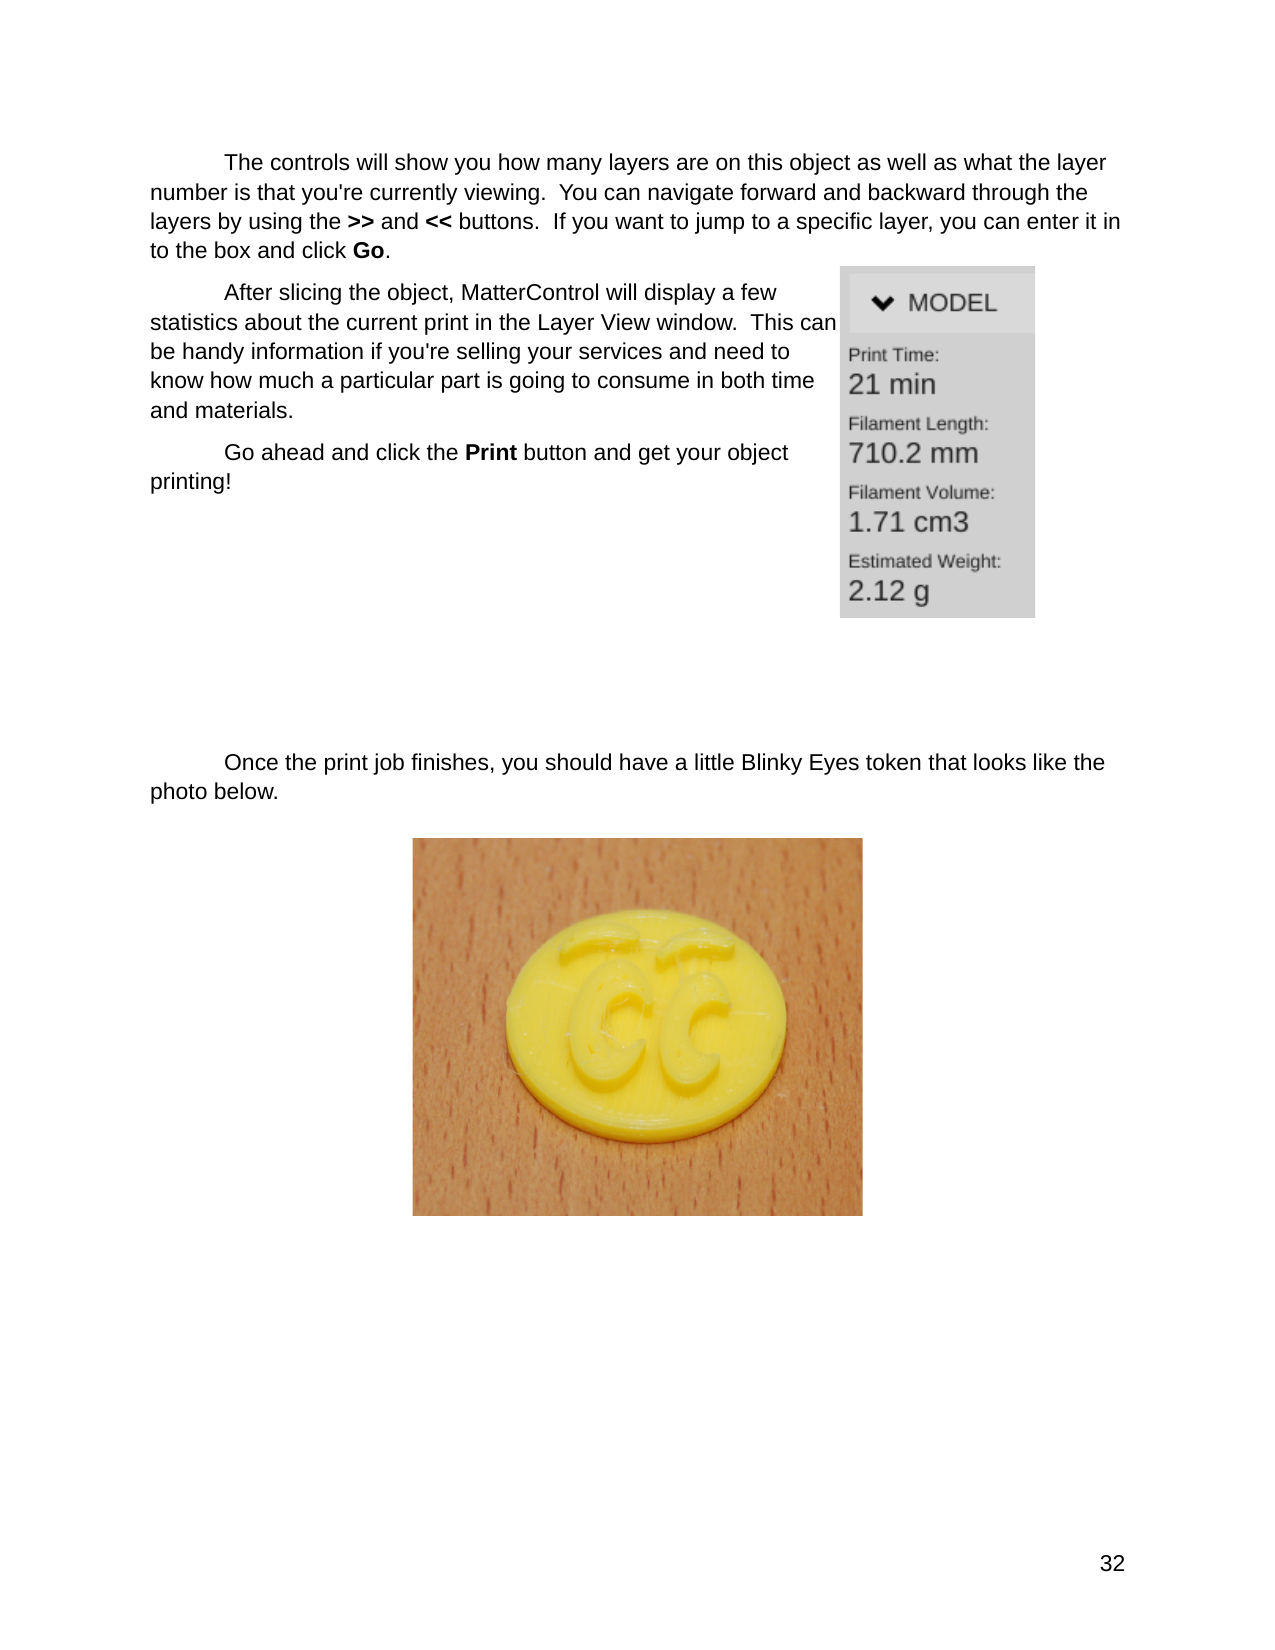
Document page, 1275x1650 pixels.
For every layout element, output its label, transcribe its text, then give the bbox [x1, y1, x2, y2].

text The controls will show you how many layers are on this object as well as what the layer number is that you're currently viewing. You can navigate forward and backward through the layers by using the >> and << buttons. If you want to jump to a specific layer, you can enter it in to the box and click Go. [150, 150, 1125, 264]
text After slicing the object, MatterControl will display a few statistics about the current print in the Layer View window. This can be handy information if you're selling your services and need to know how much a particular part is going to consume in both time and materials. [150, 280, 839, 423]
text Once the print job finishes, you should have a little Blinky Eyes token that looks like the photo below. [150, 749, 1125, 804]
picture [412, 838, 863, 1216]
picture [839, 266, 1036, 618]
text Go ahead and click the Print button and get your object printing! [150, 439, 839, 494]
text [1036, 280, 1125, 423]
text [1036, 439, 1125, 494]
